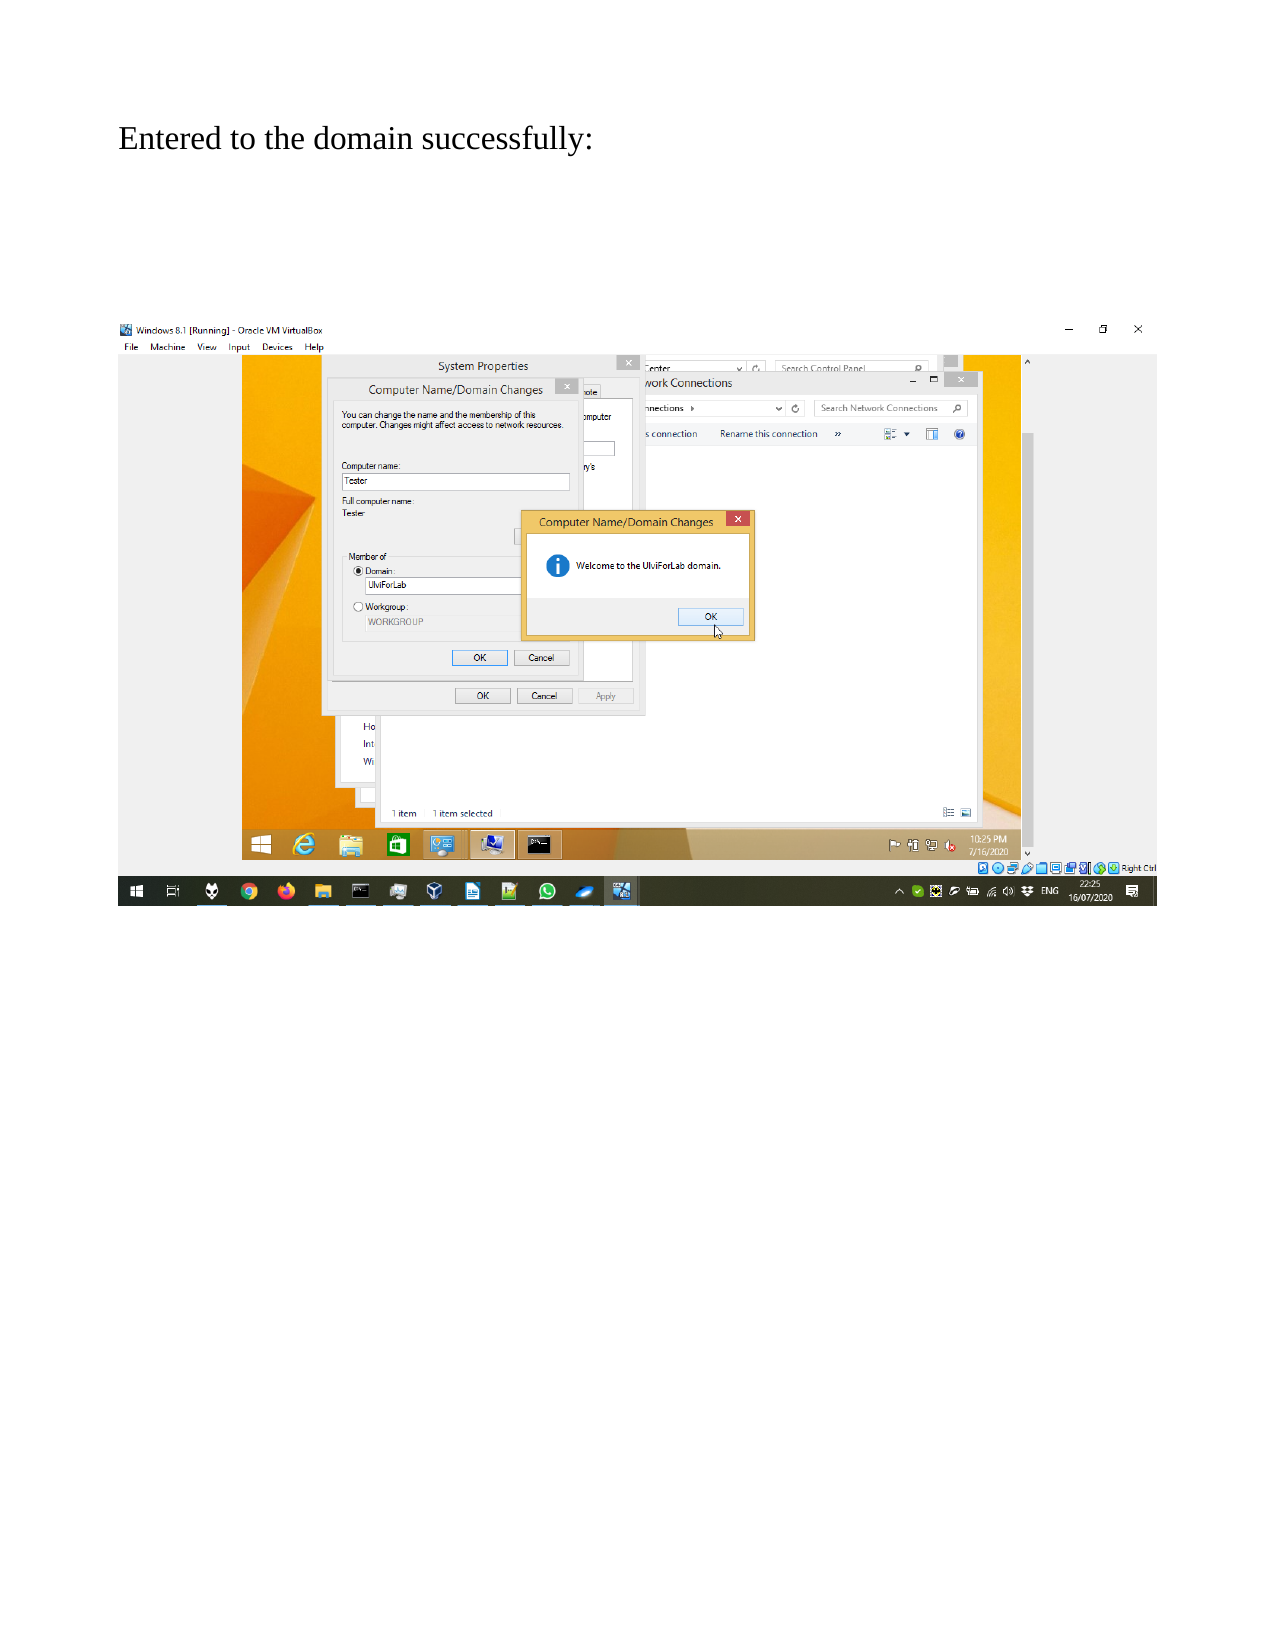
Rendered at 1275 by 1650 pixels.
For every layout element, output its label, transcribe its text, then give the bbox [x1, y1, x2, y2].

picture [118, 321, 1157, 906]
text Entered to the domain successfully: [118, 118, 1157, 156]
